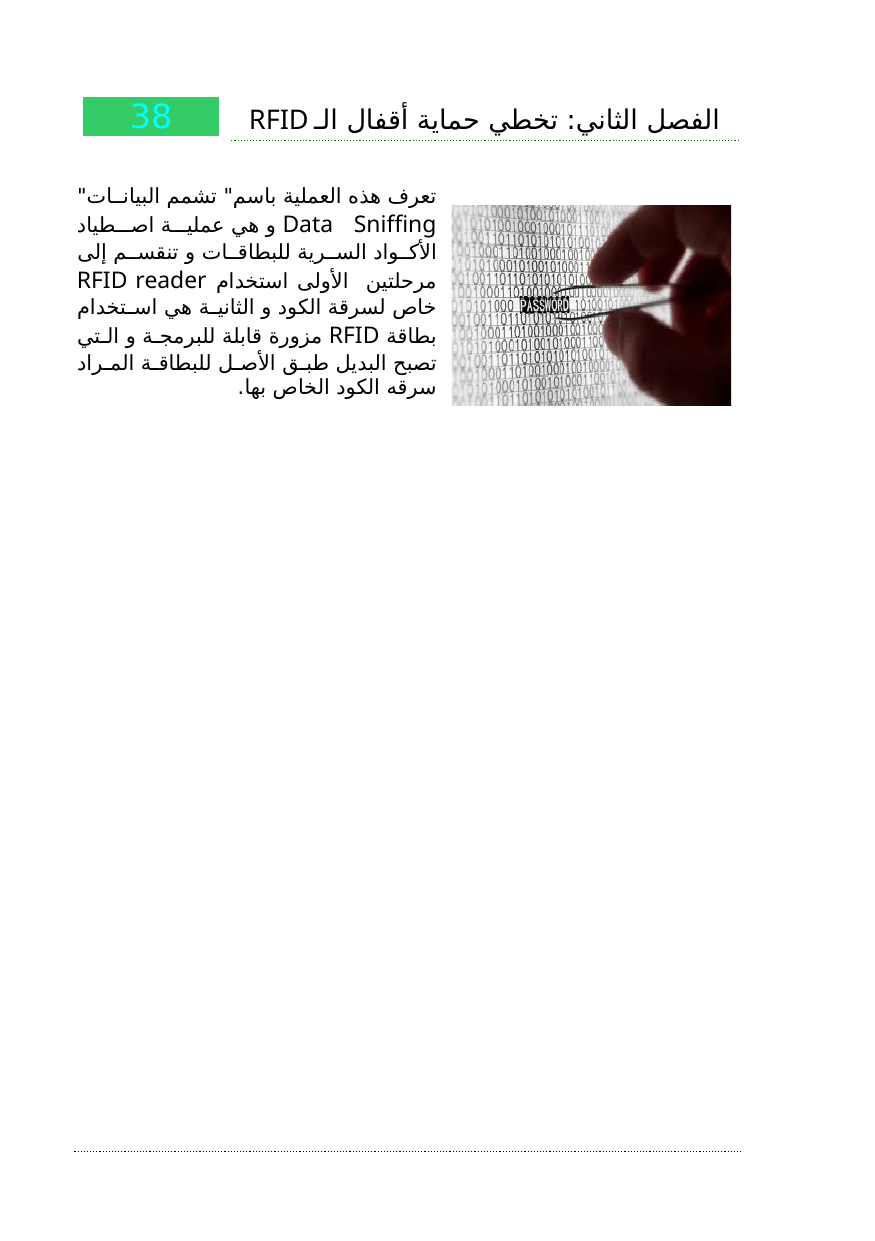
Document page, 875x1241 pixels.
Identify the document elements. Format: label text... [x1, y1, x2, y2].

text تعرف هذه العملية باسم" تشمم البيانات"Data Sniffing و هي عملية اصطياد الأكواد السرية للبطاقات و تنقسم إلى مرحلتين الأولى استخدام RFID reader خاص لسرقة الكود و الثانية هي استخدام بطاقة RFID مزورة قابلة للبرمجة و التي تصبح البديل طبق الأصل للبطاقة المراد سرقه الكود الخاص بها. [77, 177, 738, 399]
picture [451, 205, 732, 406]
